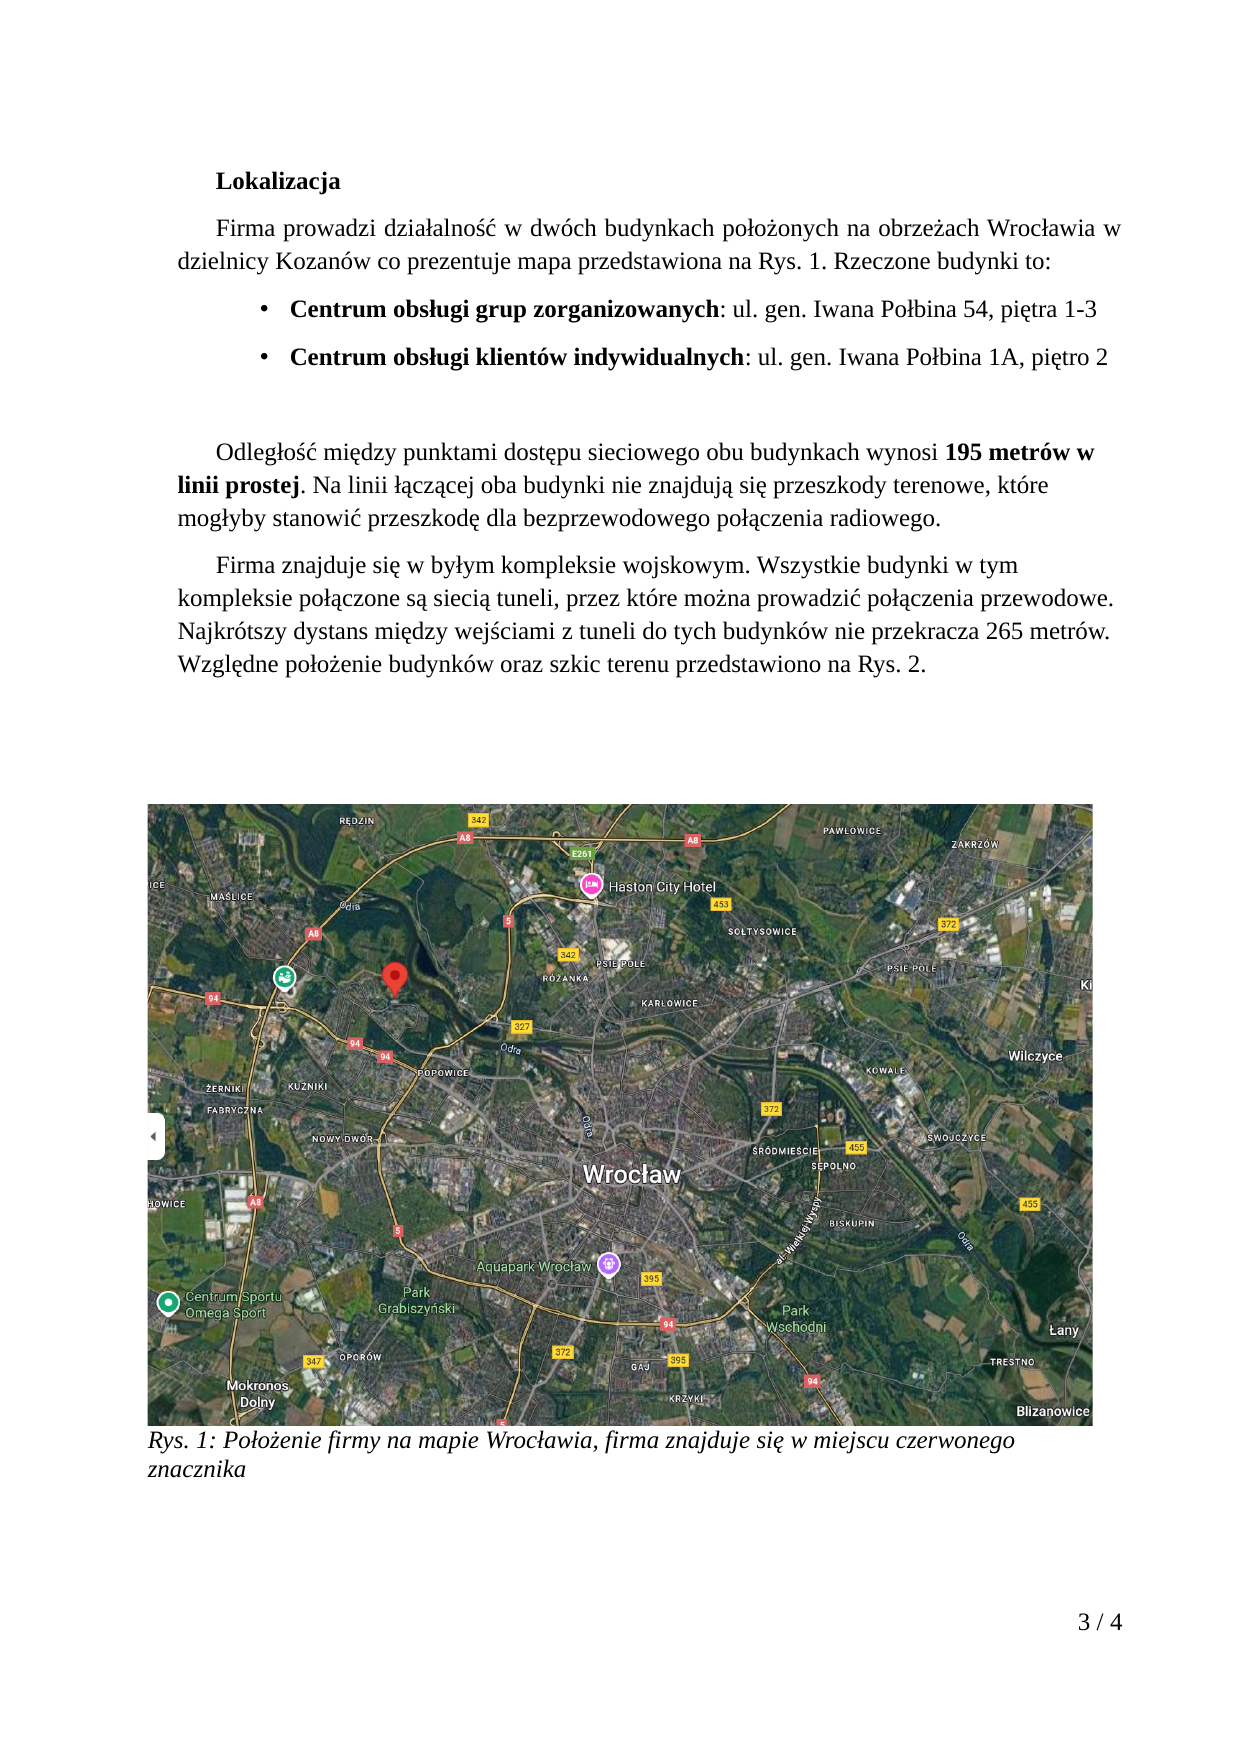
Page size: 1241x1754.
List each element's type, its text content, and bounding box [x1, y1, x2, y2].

text Rys. 1: Położenie firmy na mapie Wrocławia, firma znajduje się w miejscu czerwonego znacznika [148, 1426, 1093, 1483]
text Odległość między punktami dostępu sieciowego obu budynkach wynosi 195 metrów w linii prostej. Na linii łączącej oba budynki nie znajdują się przeszkody terenowe, które mogłyby stanowić przeszkodę dla bezprzewodowego połączenia radiowego. [177, 437, 1122, 532]
picture [147, 804, 1093, 1426]
text Firma znajduje się w byłym kompleksie wojskowym. Wszystkie budynki w tym kompleksie połączone są siecią tuneli, przez które można prowadzić połączenia przewodowe. Najkrótszy dystans między wejściami z tuneli do tych budynków nie przekracza 265 metrów. Względne położenie budynków oraz szkic terenu przedstawiono na Rys. 2. [177, 550, 1122, 678]
list Centrum obsługi klientów indywidualnych: ul. gen. Iwana Połbina 1A, piętro 2 [222, 342, 1122, 370]
list Centrum obsługi grup zorganizowanych: ul. gen. Iwana Połbina 54, piętra 1-3 [222, 294, 1122, 323]
text Firma prowadzi działalność w dwóch budynkach położonych na obrzeżach Wrocławia w dzielnicy Kozanów co prezentuje mapa przedstawiona na Rys. 1. Rzeczone budynki to: [177, 213, 1122, 275]
text Lokalizacja [177, 166, 1122, 194]
